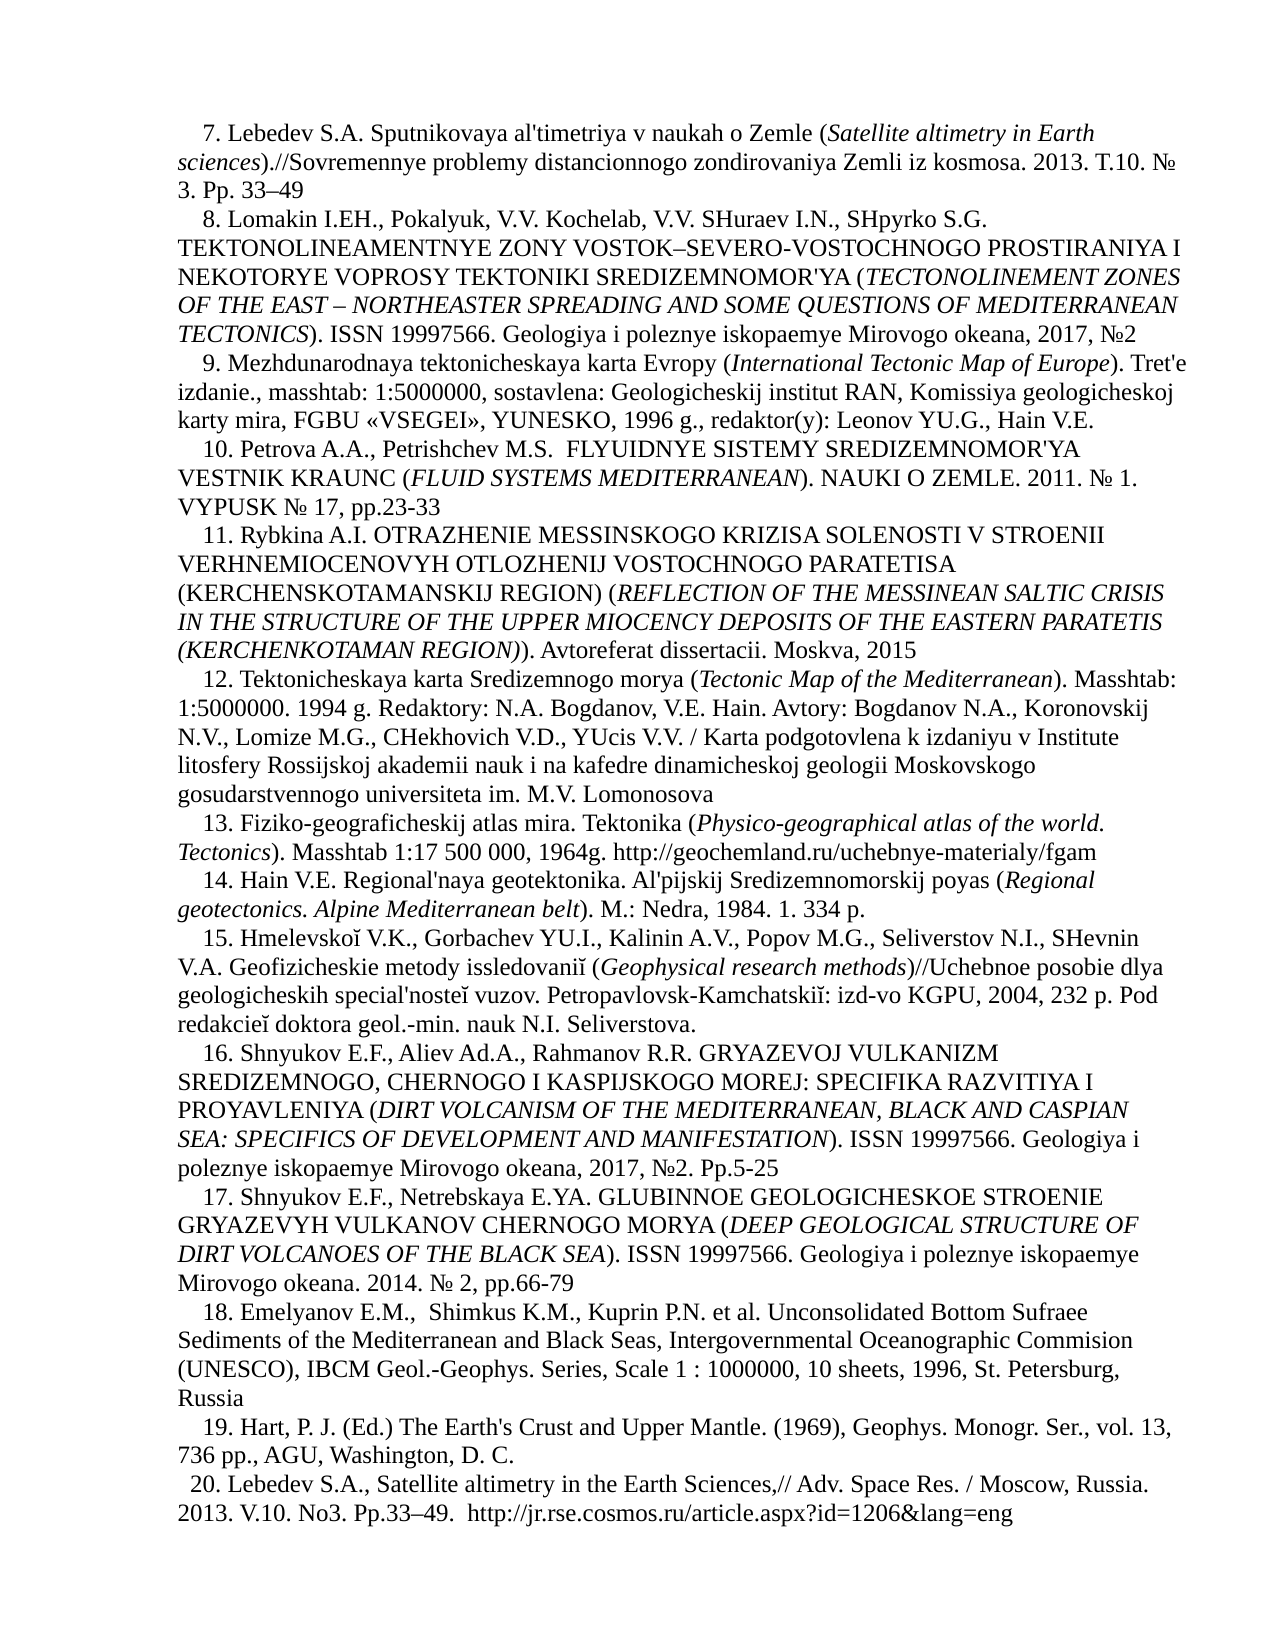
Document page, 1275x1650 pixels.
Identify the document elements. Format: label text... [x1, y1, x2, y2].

text 15. Hmelevskoĭ V.K., Gorbachev YU.I., Kalinin A.V., Popov M.G., Seliverstov N.I., SHevnin V.A. Geofizicheskie metody issledovaniĭ (Geophysical research methods)//Uchebnoe posobie dlya geologicheskih special'nosteĭ vuzov. Petropavlovsk-Kamchatskiĭ: izd-vo KGPU, 2004, 232 p. Pod redakcieĭ doktora geol.-min. nauk N.I. Seliverstova. [177, 923, 1187, 1038]
text 8. Lomakin I.EH., Pokalyuk, V.V. Kochelab, V.V. SHuraev I.N., SHpyrko S.G. TEKTONOLINEAMENTNYE ZONY VOSTOK–SEVERO-VOSTOCHNOGO PROSTIRANIYA I NEKOTORYE VOPROSY TEKTONIKI SREDIZEMNOMOR'YA (TECTONOLINEMENT ZONES OF THE EAST – NORTHEASTER SPREADING AND SOME QUESTIONS OF MEDITERRANEAN TECTONICS). ISSN 19997566. Geologiya i poleznye iskopaemye Mirovogo okeana, 2017, №2 [177, 204, 1187, 348]
text 17. Shnyukov E.F., Netrebskaya E.YA. GLUBINNOE GEOLOGICHESKOE STROENIE GRYAZEVYH VULKANOV CHERNOGO MORYA (DEEP GEOLOGICAL STRUCTURE OF DIRT VOLCANOES OF THE BLACK SEA). ISSN 19997566. Geologiya i poleznye iskopaemye Mirovogo okeana. 2014. № 2, pp.66-79 [177, 1182, 1187, 1297]
text 7. Lebedev S.A. Sputnikovaya al'timetriya v naukah o Zemle (Satellite altimetry in Earth sciences).//Sovremennye problemy distancionnogo zondirovaniya Zemli iz kosmosa. 2013. T.10. № 3. Pp. 33–49 [177, 118, 1187, 204]
text 10. Petrova A.A., Petrishchev M.S. FLYUIDNYE SISTEMY SREDIZEMNOMOR'YA VESTNIK KRAUNC (FLUID SYSTEMS MEDITERRANEAN). NAUKI O ZEMLE. 2011. № 1. VYPUSK № 17, pp.23-33 [177, 434, 1187, 521]
text 14. Hain V.E. Regional'naya geotektonika. Al'pijskij Sredizemnomorskij poyas (Regional geotectonics. Alpine Mediterranean belt). M.: Nedra, 1984. 1. 334 p. [177, 866, 1187, 923]
text 18. Emelyanov E.M., Shimkus K.M., Kuprin P.N. et al. Unconsolidated Bottom Sufraee Sediments of the Mediterranean and Black Seas, Intergovernmental Oceanographic Commision (UNESCO), IBCM Geol.-Geophys. Series, Scale 1 : 1000000, 10 sheets, 1996, St. Petersburg, Russia [177, 1297, 1187, 1412]
text 16. Shnyukov E.F., Aliev Ad.A., Rahmanov R.R. GRYAZEVOJ VULKANIZM SREDIZEMNOGO, CHERNOGO I KASPIJSKOGO MOREJ: SPECIFIKA RAZVITIYA I PROYAVLENIYA (DIRT VOLCANISM OF THE MEDITERRANEAN, BLACK AND CASPIAN SEA: SPECIFICS OF DEVELOPMENT AND MANIFESTATION). ISSN 19997566. Geologiya i poleznye iskopaemye Mirovogo okeana, 2017, №2. Pp.5-25 [177, 1038, 1187, 1182]
text 12. Tektonicheskaya karta Sredizemnogo morya (Tectonic Map of the Mediterranean). Masshtab: 1:5000000. 1994 g. Redaktory: N.A. Bogdanov, V.E. Hain. Avtory: Bogdanov N.A., Koronovskij N.V., Lomize M.G., CHekhovich V.D., YUcis V.V. / Karta podgotovlena k izdaniyu v Institute litosfery Rossijskoj akademii nauk i na kafedre dinamicheskoj geologii Moskovskogo gosudarstvennogo universiteta im. M.V. Lomonosova [177, 664, 1187, 808]
text 11. Rybkina A.I. OTRAZHENIE MESSINSKOGO KRIZISA SOLENOSTI V STROENII VERHNEMIOCENOVYH OTLOZHENIJ VOSTOCHNOGO PARATETISA (KERCHENSKOTAMANSKIJ REGION) (REFLECTION OF THE MESSINEAN SALTIC CRISIS IN THE STRUCTURE OF THE UPPER MIOCENCY DEPOSITS OF THE EASTERN PARATETIS (KERCHENKOTAMAN REGION)). Avtoreferat dissertacii. Moskva, 2015 [177, 521, 1187, 664]
text 9. Mezhdunarodnaya tektonicheskaya karta Evropy (International Tectonic Map of Europe). Tret'e izdanie., masshtab: 1:5000000, sostavlena: Geologicheskij institut RAN, Komissiya geologicheskoj karty mira, FGBU «VSEGEI», YUNESKO, 1996 g., redaktor(y): Leonov YU.G., Hain V.E. [177, 348, 1187, 434]
text 13. Fiziko-geograficheskij atlas mira. Tektonika (Physico-geographical atlas of the world. Tectonics). Masshtab 1:17 500 000, 1964g. http://geochemland.ru/uchebnye-materialy/fgam [177, 808, 1187, 866]
text 20. Lebedev S.A., Satellite altimetry in the Earth Sciences,// Adv. Space Res. / Moscow, Russia. 2013. V.10. No3. Pp.33–49. http://jr.rse.cosmos.ru/article.aspx?id=1206&lang=eng [177, 1469, 1187, 1527]
text 19. Hart, P. J. (Ed.) The Earth's Crust and Upper Mantle. (1969), Geophys. Monogr. Ser., vol. 13, 736 pp., AGU, Washington, D. C. [177, 1412, 1187, 1469]
